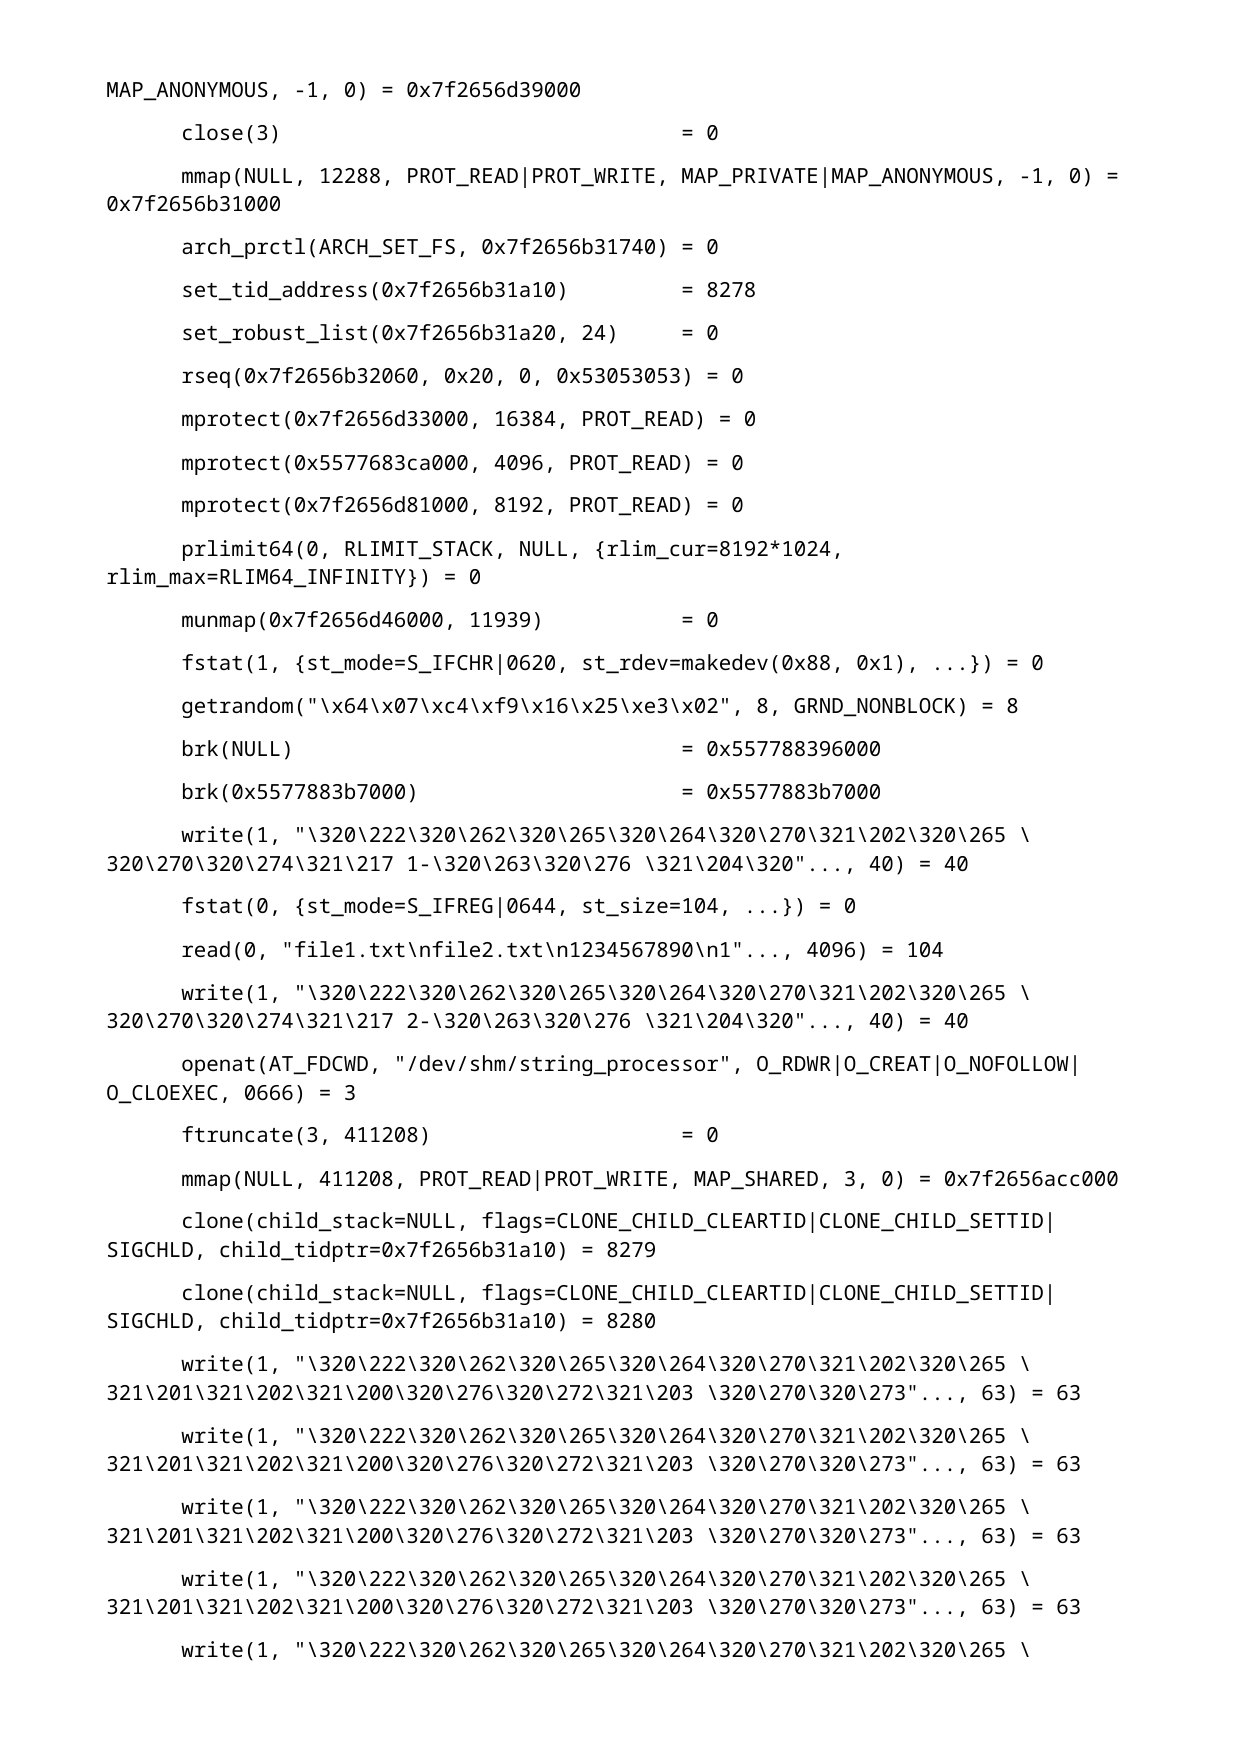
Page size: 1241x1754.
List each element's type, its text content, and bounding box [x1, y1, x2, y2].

text set_robust_list(0x7f2656b31a20, 24) = 0 [106, 318, 1147, 347]
text write(1, "\320\222\320\262\320\265\320\264\320\270\321\202\320\265 \320\270\320\274\321\217 2-\320\263\320\276 \321\204\320"..., 40) = 40 [106, 978, 1147, 1034]
text openat(AT_FDCWD, "/dev/shm/string_processor", O_RDWR|O_CREAT|O_NOFOLLOW|O_CLOEXEC, 0666) = 3 [106, 1049, 1147, 1106]
text write(1, "\320\222\320\262\320\265\320\264\320\270\321\202\320\265 \321\201\321\202\321\200\320\276\320\272\321\203 \320\270\320\273"..., 63) = 63 [106, 1492, 1147, 1549]
text fstat(1, {st_mode=S_IFCHR|0620, st_rdev=makedev(0x88, 0x1), ...}) = 0 [106, 648, 1147, 677]
text rseq(0x7f2656b32060, 0x20, 0, 0x53053053) = 0 [106, 362, 1147, 390]
text write(1, "\320\222\320\262\320\265\320\264\320\270\321\202\320\265 \321\201\321\202\321\200\320\276\320\272\321\203 \320\270\320\273"..., 63) = 63 [106, 1564, 1147, 1621]
text mprotect(0x5577683ca000, 4096, PROT_READ) = 0 [106, 448, 1147, 476]
text write(1, "\320\222\320\262\320\265\320\264\320\270\321\202\320\265 \321\201\321\202\321\200\320\276\320\272\321\203 \320\270\320\273"..., 63) = 63 [106, 1349, 1147, 1406]
text mprotect(0x7f2656d81000, 8192, PROT_READ) = 0 [106, 491, 1147, 519]
text read(0, "file1.txt\nfile2.txt\n1234567890\n1"..., 4096) = 104 [106, 935, 1147, 963]
text mmap(NULL, 12288, PROT_READ|PROT_WRITE, MAP_PRIVATE|MAP_ANONYMOUS, -1, 0) = 0x7f2656b31000 [106, 161, 1147, 218]
text brk(0x5577883b7000) = 0x5577883b7000 [106, 777, 1147, 806]
text MAP_ANONYMOUS, -1, 0) = 0x7f2656d39000 [106, 75, 1147, 103]
text mmap(NULL, 411208, PROT_READ|PROT_WRITE, MAP_SHARED, 3, 0) = 0x7f2656acc000 [106, 1164, 1147, 1192]
text clone(child_stack=NULL, flags=CLONE_CHILD_CLEARTID|CLONE_CHILD_SETTID|SIGCHLD, child_tidptr=0x7f2656b31a10) = 8280 [106, 1278, 1147, 1335]
text clone(child_stack=NULL, flags=CLONE_CHILD_CLEARTID|CLONE_CHILD_SETTID|SIGCHLD, child_tidptr=0x7f2656b31a10) = 8279 [106, 1207, 1147, 1263]
text getrandom("\x64\x07\xc4\xf9\x16\x25\xe3\x02", 8, GRND_NONBLOCK) = 8 [106, 691, 1147, 719]
text munmap(0x7f2656d46000, 11939) = 0 [106, 605, 1147, 633]
text write(1, "\320\222\320\262\320\265\320\264\320\270\321\202\320\265 \ [106, 1635, 1147, 1664]
text brk(NULL) = 0x557788396000 [106, 734, 1147, 763]
text write(1, "\320\222\320\262\320\265\320\264\320\270\321\202\320\265 \320\270\320\274\321\217 1-\320\263\320\276 \321\204\320"..., 40) = 40 [106, 820, 1147, 877]
text set_tid_address(0x7f2656b31a10) = 8278 [106, 276, 1147, 304]
text write(1, "\320\222\320\262\320\265\320\264\320\270\321\202\320\265 \321\201\321\202\321\200\320\276\320\272\321\203 \320\270\320\273"..., 63) = 63 [106, 1421, 1147, 1478]
text ftruncate(3, 411208) = 0 [106, 1121, 1147, 1149]
text arch_prctl(ARCH_SET_FS, 0x7f2656b31740) = 0 [106, 232, 1147, 261]
text close(3) = 0 [106, 118, 1147, 146]
text prlimit64(0, RLIMIT_STACK, NULL, {rlim_cur=8192*1024, rlim_max=RLIM64_INFINITY}) = 0 [106, 534, 1147, 591]
text mprotect(0x7f2656d33000, 16384, PROT_READ) = 0 [106, 404, 1147, 433]
text fstat(0, {st_mode=S_IFREG|0644, st_size=104, ...}) = 0 [106, 892, 1147, 920]
